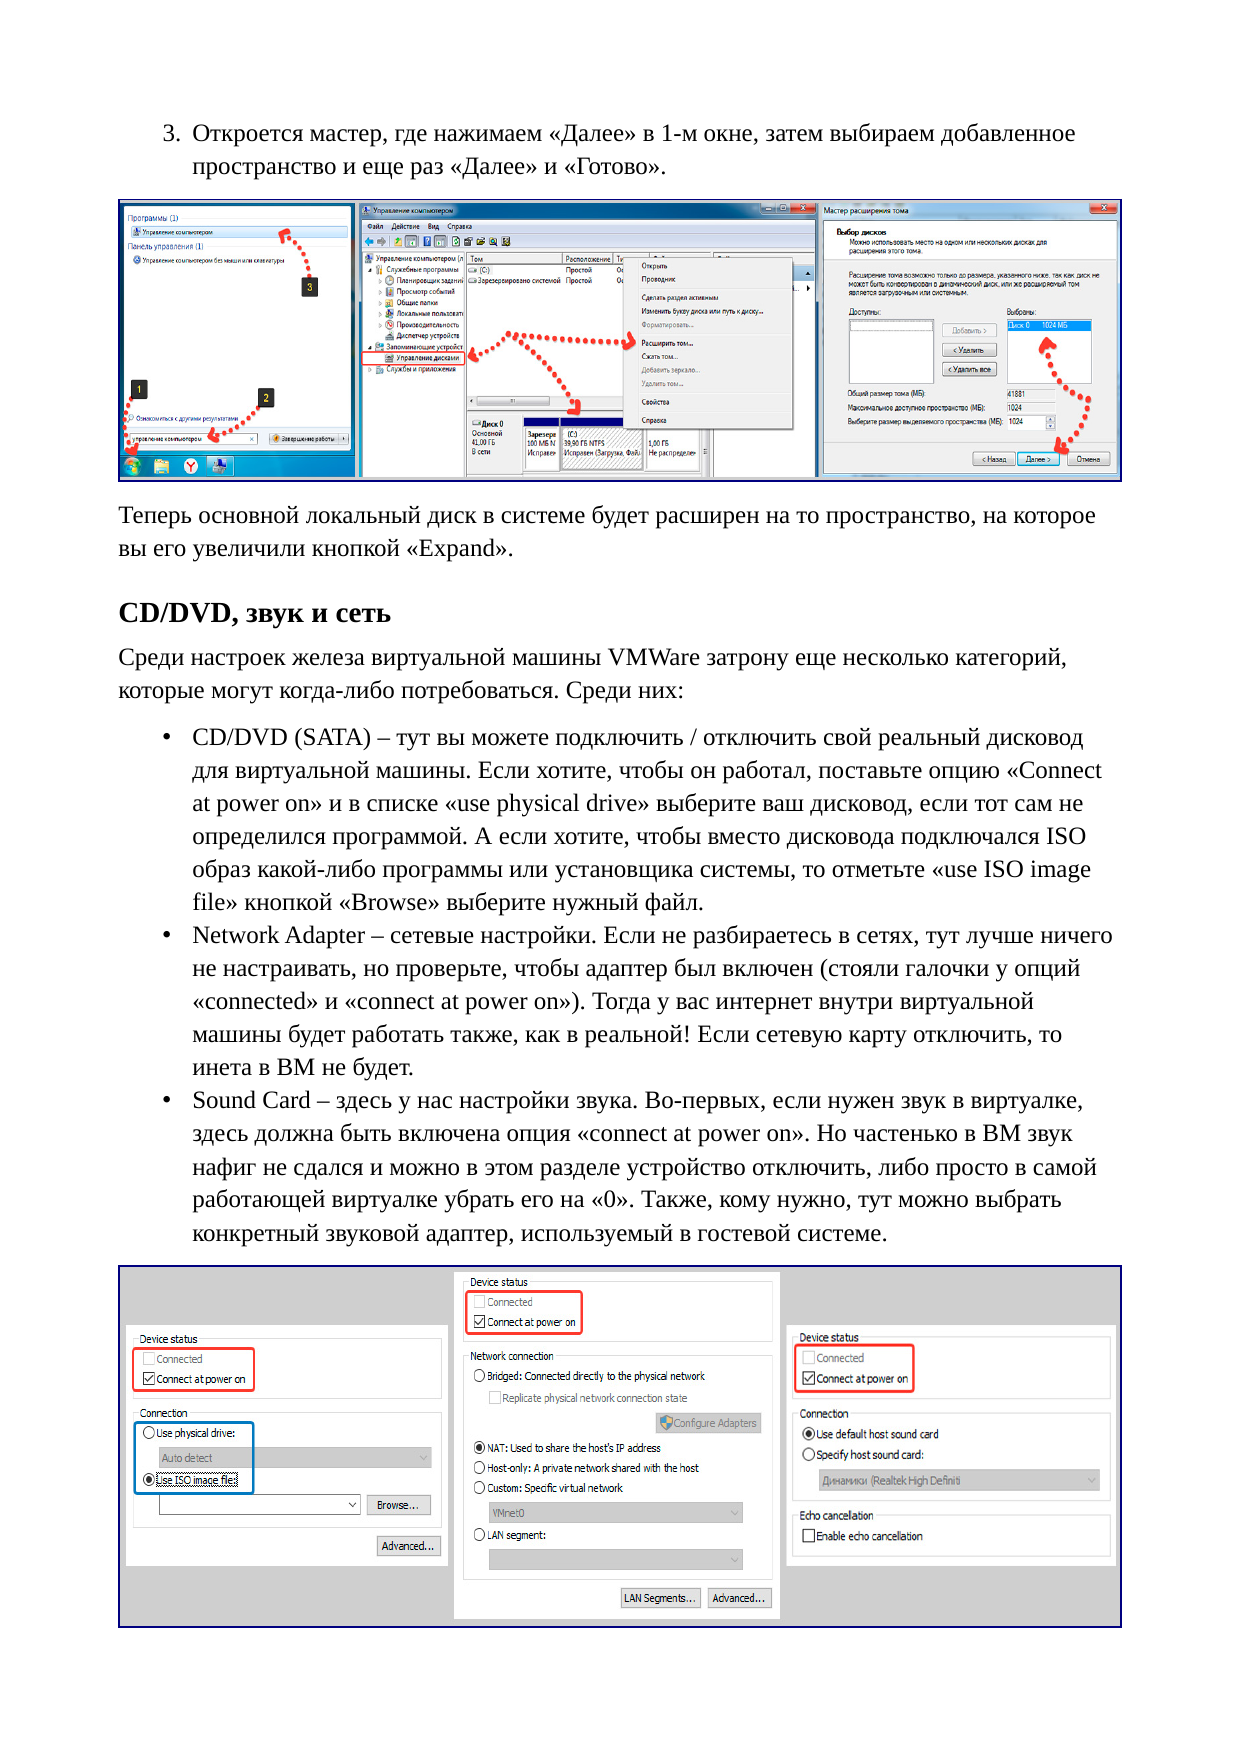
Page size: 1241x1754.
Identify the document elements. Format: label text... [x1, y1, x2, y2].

picture [120, 1267, 1120, 1626]
list CD/DVD (SATA) – тут вы можете подключить / отключить свой реальный дисковод для виртуальной машины. Если хотите, чтобы он работал, поставьте опцию «Connect at power on» и в списке «use physical drive» выберите ваш дисковод, если тот сам не определился программой. А если хотите, чтобы вместо дисковода подключался ISO образ какой-либо программы или установщика системы, то отметьте «use ISO image file» кнопкой «Browse» выберите нужный файл. [162, 722, 1122, 916]
subtitle CD/DVD, звук и сеть [118, 596, 1122, 629]
list Sound Card – здесь у нас настройки звука. Во-первых, если нужен звук в виртуалке, здесь должна быть включена опция «connect at power on». Но частенько в ВМ звук нафиг не сдался и можно в этом разделе устройство отключить, либо просто в самой работающей виртуалке убрать его на «0». Также, кому нужно, тут можно выбрать конкретный звуковой адаптер, используемый в гостевой системе. [162, 1086, 1122, 1246]
text Среди настроек железа виртуальной машины VMWare затрону еще несколько категорий, которые могут когда-либо потребоваться. Среди них: [118, 642, 1122, 703]
list Network Adapter – сетевые настройки. Если не разбираетесь в сетях, тут лучше ничего не настраивать, но проверьте, чтобы адаптер был включен (стояли галочки у опций «connected» и «connect at power on»). Тогда у вас интернет внутри виртуальной машины будет работать также, как в реальной! Если сетевую карту отключить, то инета в ВМ не будет. [162, 920, 1122, 1081]
text Теперь основной локальный диск в системе будет расширен на то пространство, на которое вы его увеличили кнопкой «Expand». [118, 500, 1122, 562]
picture [120, 200, 1120, 480]
list Откроется мастер, где нажимаем «Далее» в 1-м окне, затем выбираем добавленное пространство и еще раз «Далее» и «Готово». [162, 118, 1122, 180]
